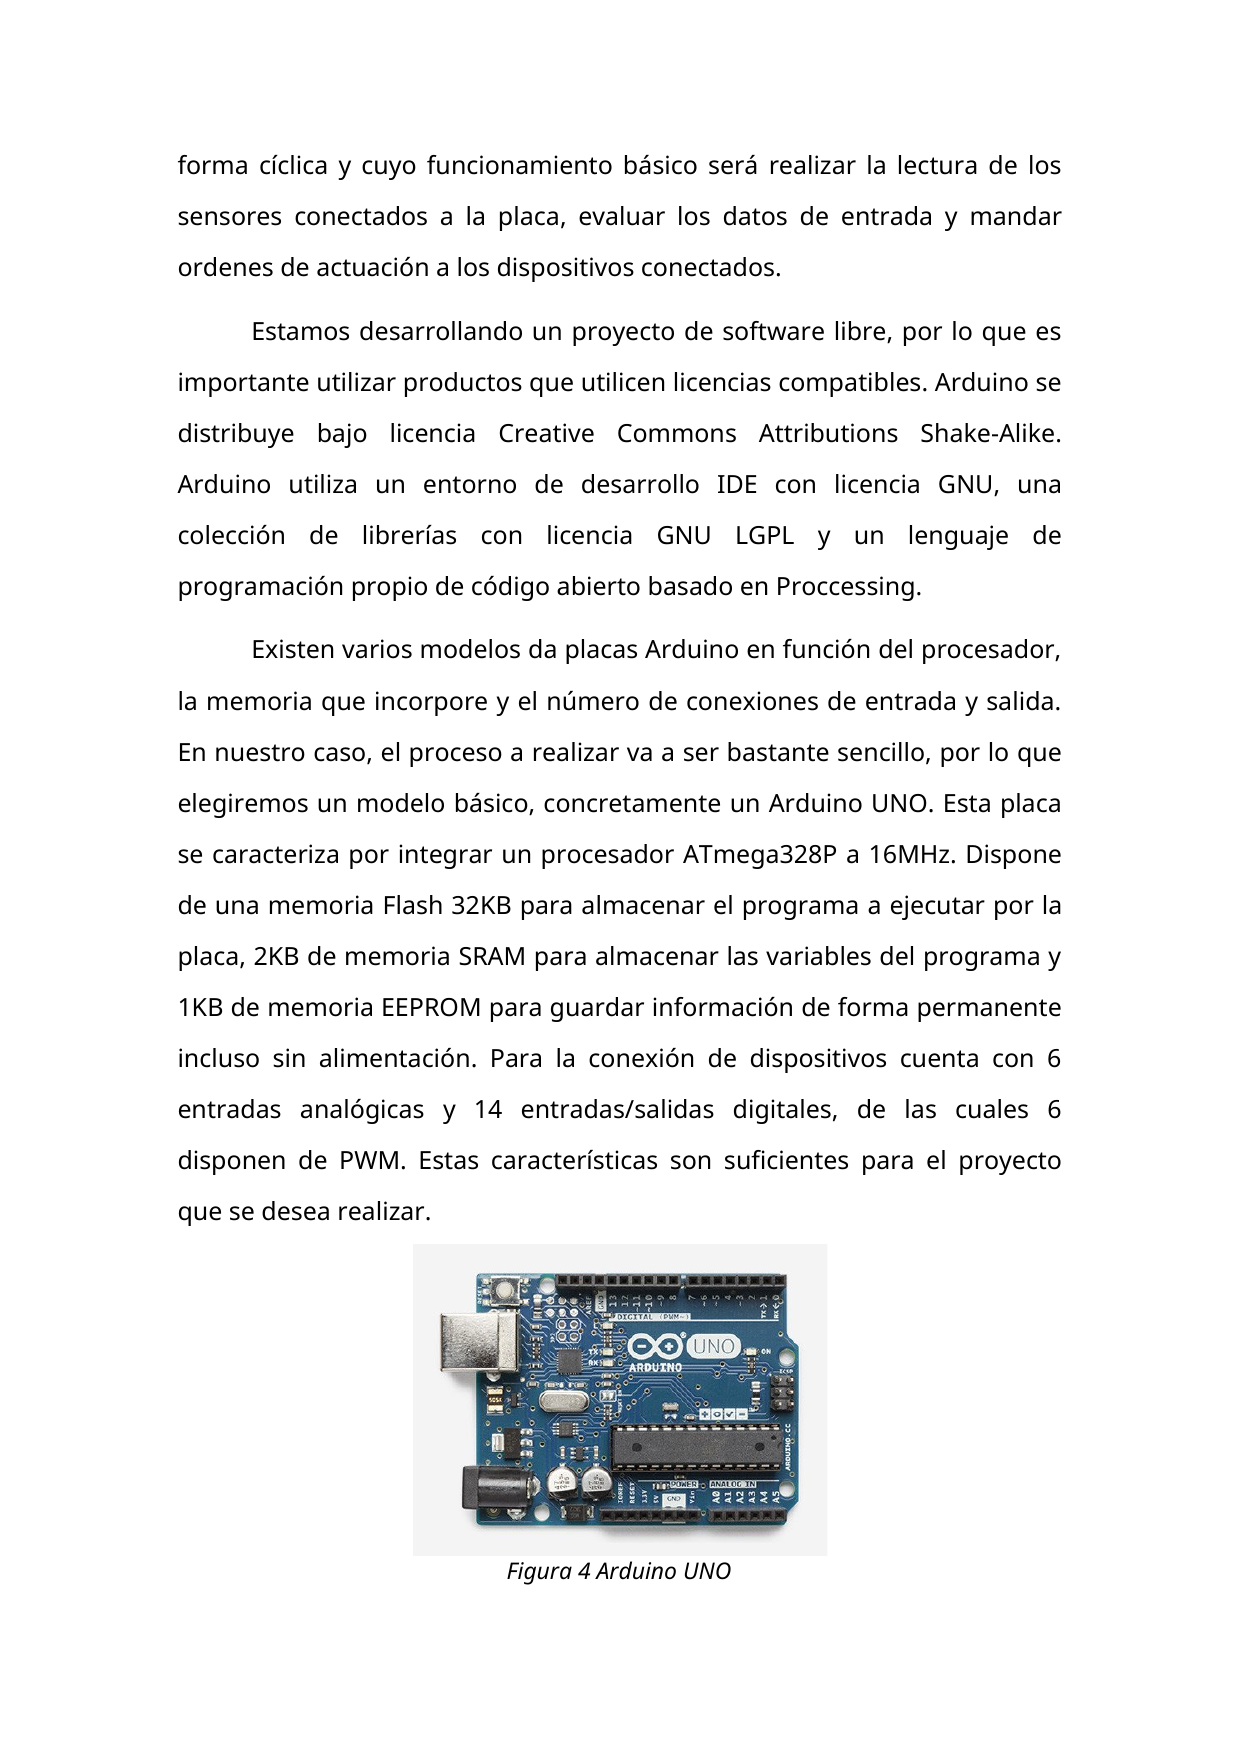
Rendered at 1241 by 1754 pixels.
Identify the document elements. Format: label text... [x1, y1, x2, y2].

text Existen varios modelos da placas Arduino en función del procesador, la memoria que incorpore y el número de conexiones de entrada y salida. En nuestro caso, el proceso a realizar va a ser bastante sencillo, por lo que elegiremos un modelo básico, concretamente un Arduino UNO. Esta placa se caracteriza por integrar un procesador ATmega328P a 16MHz. Dispone de una memoria Flash 32KB para almacenar el programa a ejecutar por la placa, 2KB de memoria SRAM para almacenar las variables del programa y 1KB de memoria EEPROM para guardar información de forma permanente incluso sin alimentación. Para la conexión de dispositivos cuenta con 6 entradas analógicas y 14 entradas/salidas digitales, de las cuales 6 disponen de PWM. Estas características son suficientes para el proyecto que se desea realizar. [177, 632, 1063, 1228]
text Estamos desarrollando un proyecto de software libre, por lo que es importante utilizar productos que utilicen licencias compatibles. Arduino se distribuye bajo licencia Creative Commons Attributions Shake-Alike. Arduino utiliza un entorno de desarrollo IDE con licencia GNU, una colección de librerías con licencia GNU LGPL y un lenguaje de programación propio de código abierto basado en Proccessing. [177, 313, 1063, 603]
text Figura 4 Arduino UNO [177, 1555, 1063, 1587]
text forma cíclica y cuyo funcionamiento básico será realizar la lectura de los sensores conectados a la placa, evaluar los datos de entrada y mandar ordenes de actuación a los dispositivos conectados. [177, 148, 1063, 284]
